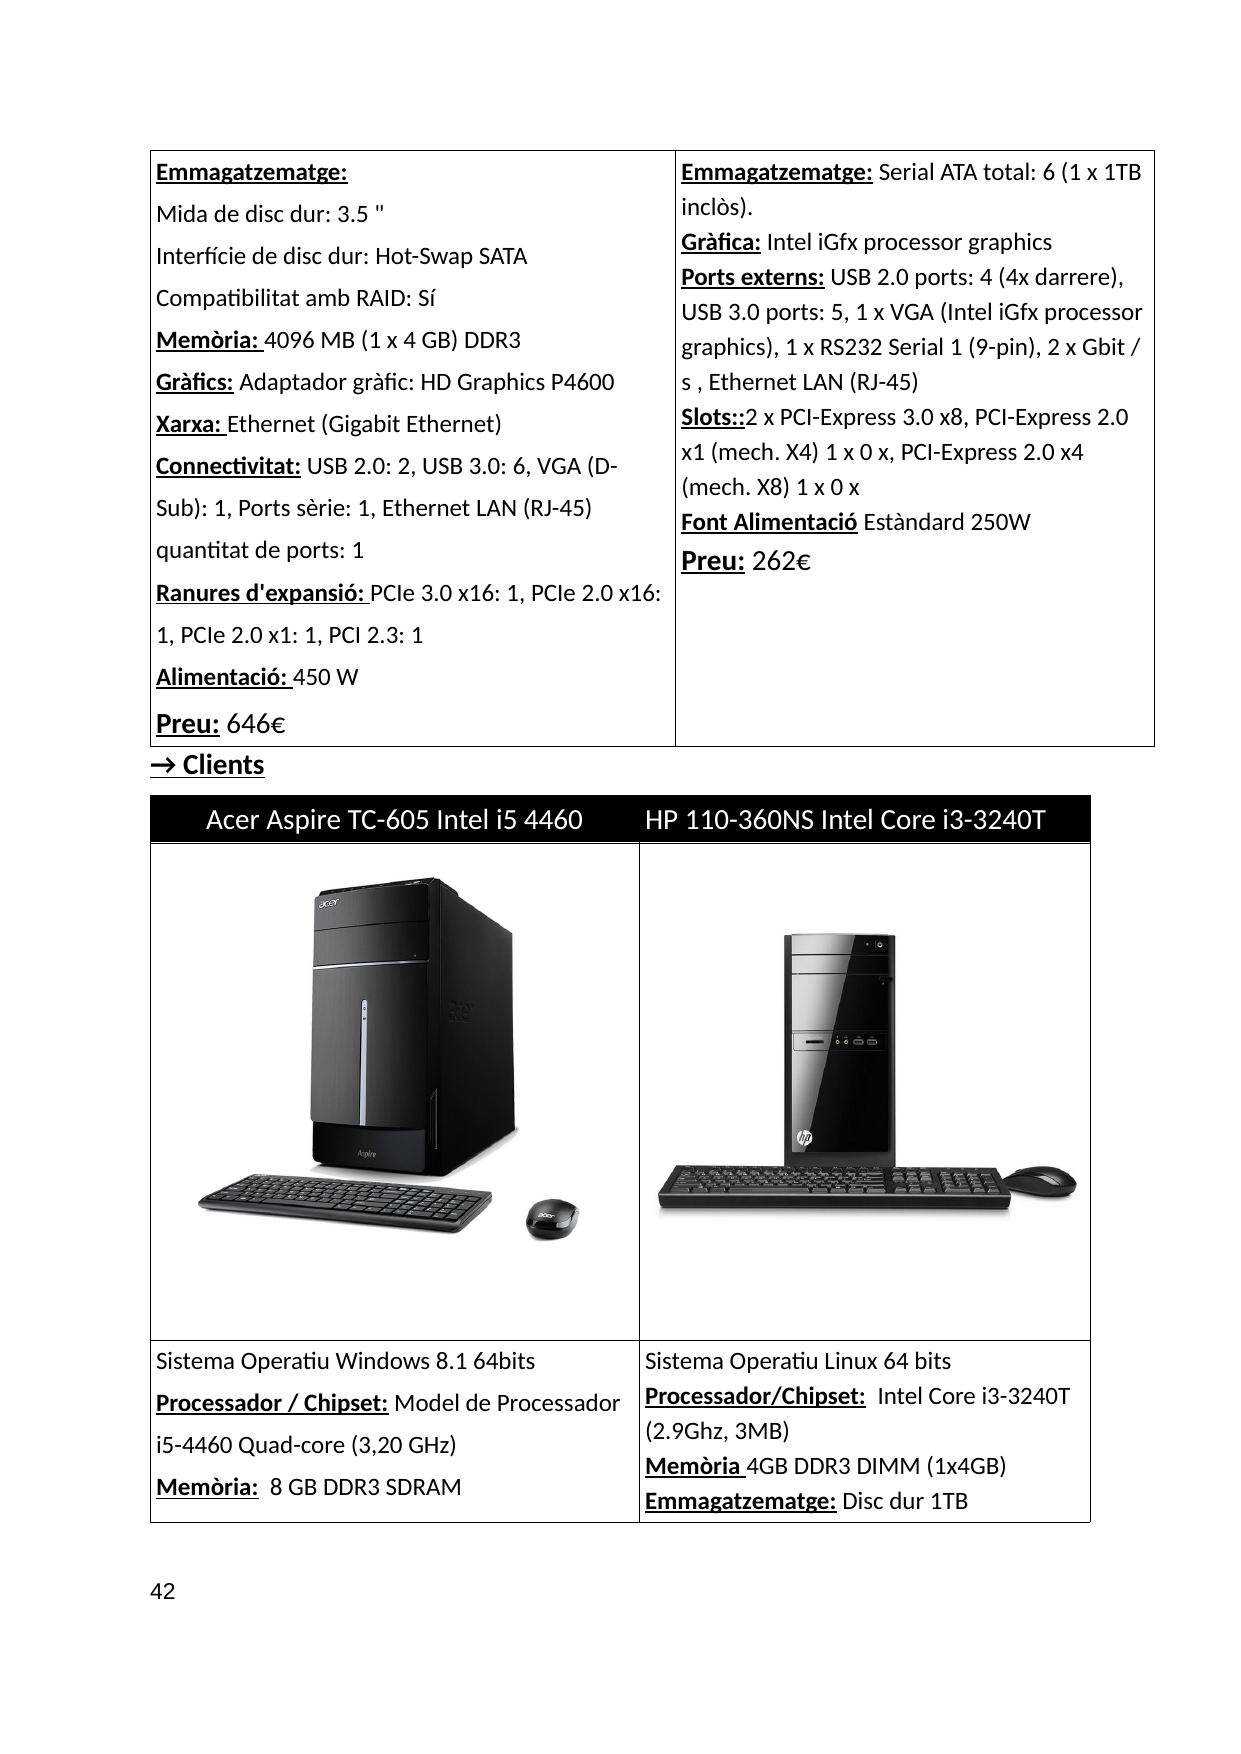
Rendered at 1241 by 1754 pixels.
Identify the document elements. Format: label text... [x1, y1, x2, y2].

table_cell Sistema Operatiu Linux 64 bits Processador/Chipset: Intel Core i3-3240T (2.9Ghz, 3MB) Memòria 4GB DDR3 DIMM (1x4GB) Emmagatzematge: Disc dur 1TB [640, 1341, 1090, 1522]
table_cell Sistema Operatiu Windows 8.1 64bits Processador / Chipset: Model de Processador i5-4460 Quad-core (3,20 GHz) Memòria: 8 GB DDR3 SDRAM [151, 1341, 639, 1522]
table_cell [640, 844, 1090, 1339]
table_header Acer Aspire TC-605 Intel i5 4460 [151, 796, 639, 842]
text → Clients [150, 747, 1090, 782]
table_cell Emmagatzematge: Mida de disc dur: 3.5 " Interfície de disc dur: Hot-Swap SATA Compatibilitat amb RAID: Sí Memòria: 4096 MB (1 x 4 GB) DDR3 Gràfics: Adaptador gràfic: HD Graphics P4600 Xarxa: Ethernet (Gigabit Ethernet) Connectivitat: USB 2.0: 2, USB 3.0: 6, VGA (D-Sub): 1, Ports sèrie: 1, Ethernet LAN (RJ-45) quantitat de ports: 1 Ranures d'expansió: PCIe 3.0 x16: 1, PCIe 2.0 x16: 1, PCIe 2.0 x1: 1, PCI 2.3: 1 Alimentació: 450 W Preu: 646€ [151, 151, 675, 746]
table_cell [151, 844, 639, 1339]
picture [182, 848, 607, 1273]
picture [642, 848, 1087, 1293]
table_header HP 110-360NS Intel Core i3-3240T [640, 796, 1090, 842]
table_cell Emmagatzematge: Serial ATA total: 6 (1 x 1TB inclòs). Gràfica: Intel iGfx processor graphics Ports externs: USB 2.0 ports: 4 (4x darrere), USB 3.0 ports: 5, 1 x VGA (Intel iGfx processor graphics), 1 x RS232 Serial 1 (9-pin), 2 x Gbit / s , Ethernet LAN (RJ-45) Slots::2 x PCI-Express 3.0 x8, PCI-Express 2.0 x1 (mech. X4) 1 x 0 x, PCI-Express 2.0 x4 (mech. X8) 1 x 0 x Font Alimentació Estàndard 250W Preu: 262€ [676, 151, 1154, 746]
